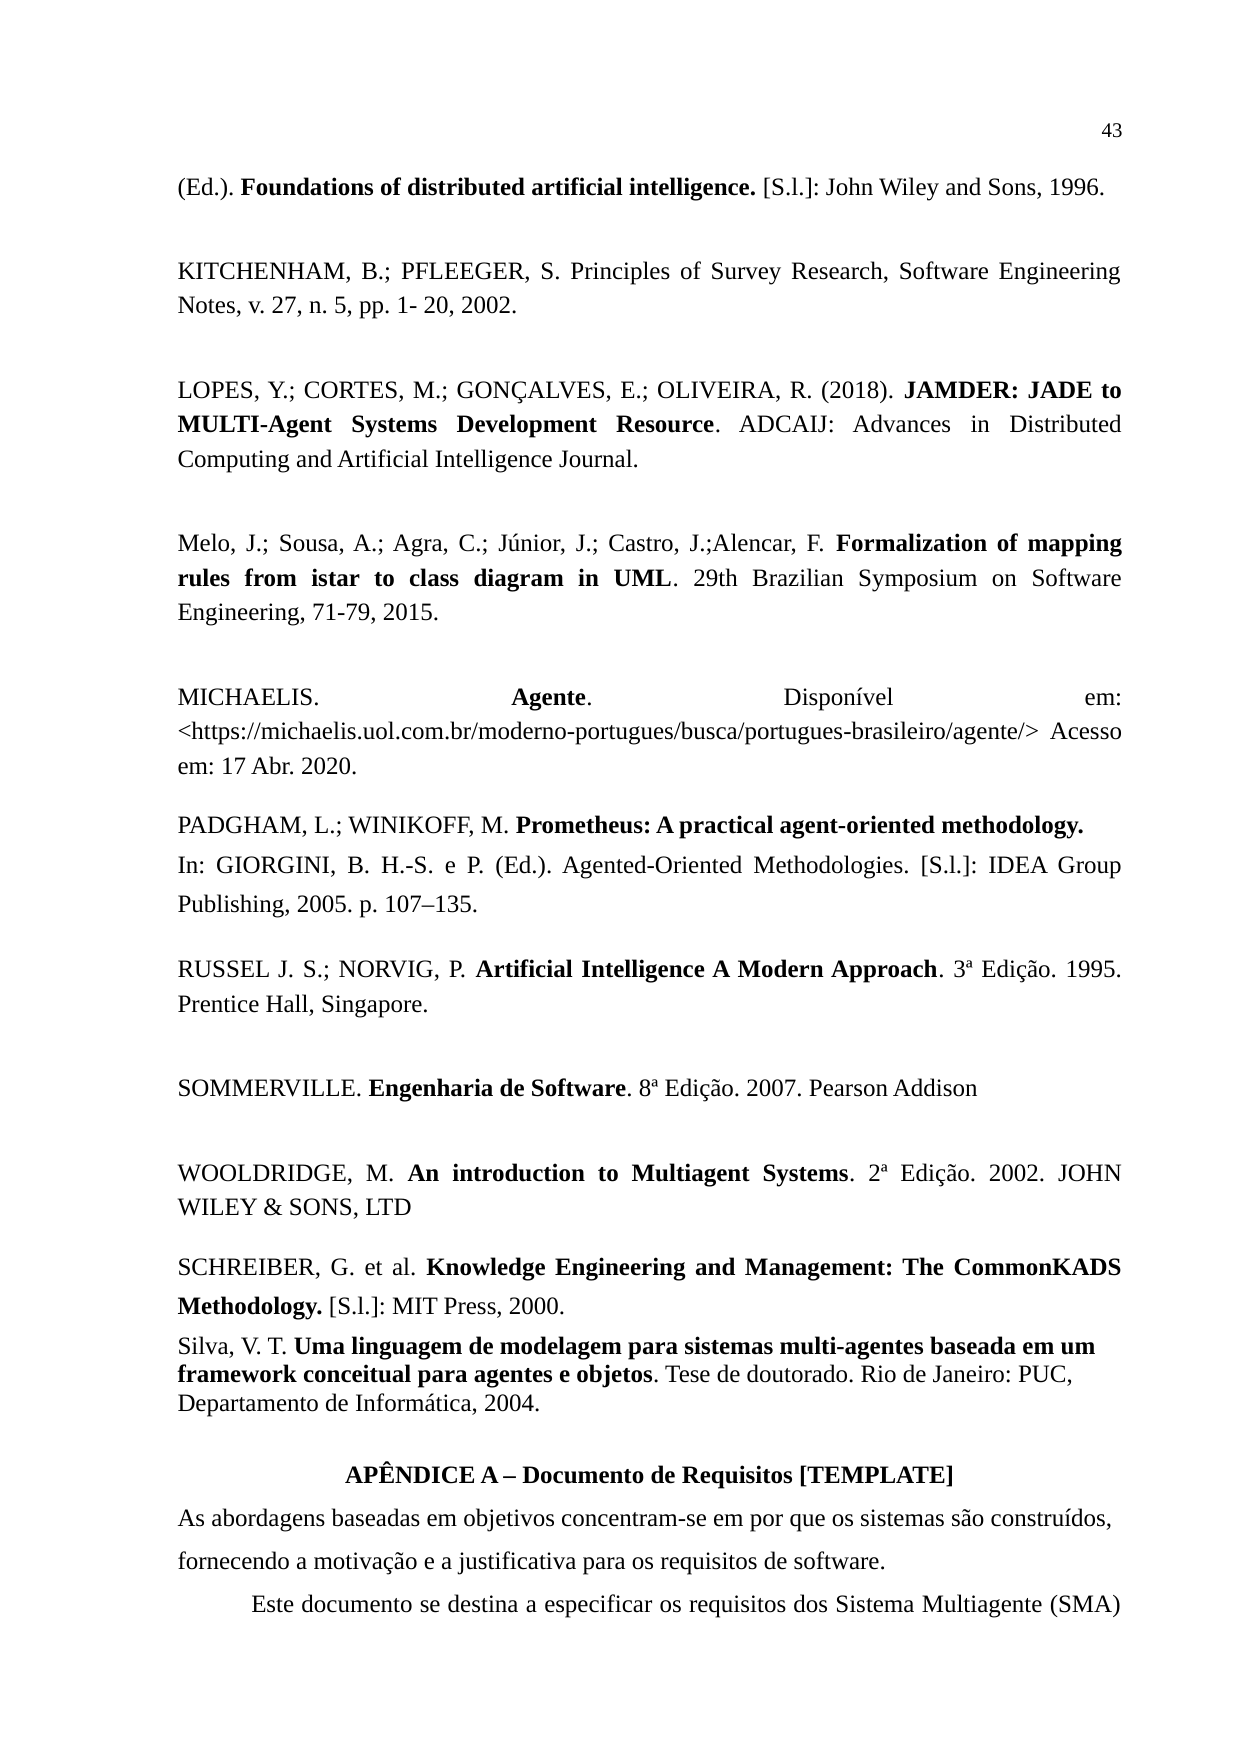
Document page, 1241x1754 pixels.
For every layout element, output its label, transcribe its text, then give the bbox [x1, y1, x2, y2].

text LOPES, Y.; CORTES, M.; GONÇALVES, E.; OLIVEIRA, R. (2018). JAMDER: JADE to MULTI-Agent Systems Development Resource. ADCAIJ: Advances in Distributed Computing and Artificial Intelligence Journal. [177, 375, 1122, 473]
text (Ed.). Foundations of distributed artificial intelligence. [S.l.]: John Wiley and Sons, 1996. [177, 172, 1122, 200]
text PADGHAM, L.; WINIKOFF, M. Prometheus: A practical agent-oriented methodology. [177, 810, 1122, 839]
text Este documento se destina a especificar os requisitos dos Sistema Multiagente (SMA) [177, 1589, 1122, 1618]
text MICHAELIS. Agente. Disponível em: <https://michaelis.uol.com.br/moderno-portugues/busca/portugues-brasileiro/agente/> Acesso em: 17 Abr. 2020. [177, 682, 1122, 780]
text APÊNDICE A – Documento de Requisitos [TEMPLATE] [177, 1460, 1122, 1489]
text SOMMERVILLE. Engenharia de Software. 8ª Edição. 2007. Pearson Addison [177, 1073, 1122, 1102]
text As abordagens baseadas em objetivos concentram-se em por que os sistemas são construídos, fornecendo a motivação e a justificativa para os requisitos de software. [177, 1503, 1122, 1575]
text Silva, V. T. Uma linguagem de modelagem para sistemas multi-agentes baseada em um framework conceitual para agentes e objetos. Tese de doutorado. Rio de Janeiro: PUC, Departamento de Informática, 2004. [177, 1331, 1122, 1417]
text SCHREIBER, G. et al. Knowledge Engineering and Management: The CommonKADS Methodology. [S.l.]: MIT Press, 2000. [177, 1252, 1122, 1320]
text KITCHENHAM, B.; PFLEEGER, S. Principles of Survey Research, Software Engineering Notes, v. 27, n. 5, pp. 1- 20, 2002. [177, 256, 1122, 319]
text In: GIORGINI, B. H.-S. e P. (Ed.). Agented-Oriented Methodologies. [S.l.]: IDEA Group Publishing, 2005. p. 107–135. [177, 850, 1122, 918]
text WOOLDRIDGE, M. An introduction to Multiagent Systems. 2ª Edição. 2002. JOHN WILEY & SONS, LTD [177, 1158, 1122, 1221]
text Melo, J.; Sousa, A.; Agra, C.; Júnior, J.; Castro, J.;Alencar, F. Formalization of mapping rules from istar to class diagram in UML. 29th Brazilian Symposium on Software Engineering, 71-79, 2015. [177, 528, 1122, 626]
text RUSSEL J. S.; NORVIG, P. Artificial Intelligence A Modern Approach. 3ª Edição. 1995. Prentice Hall, Singapore. [177, 954, 1122, 1017]
